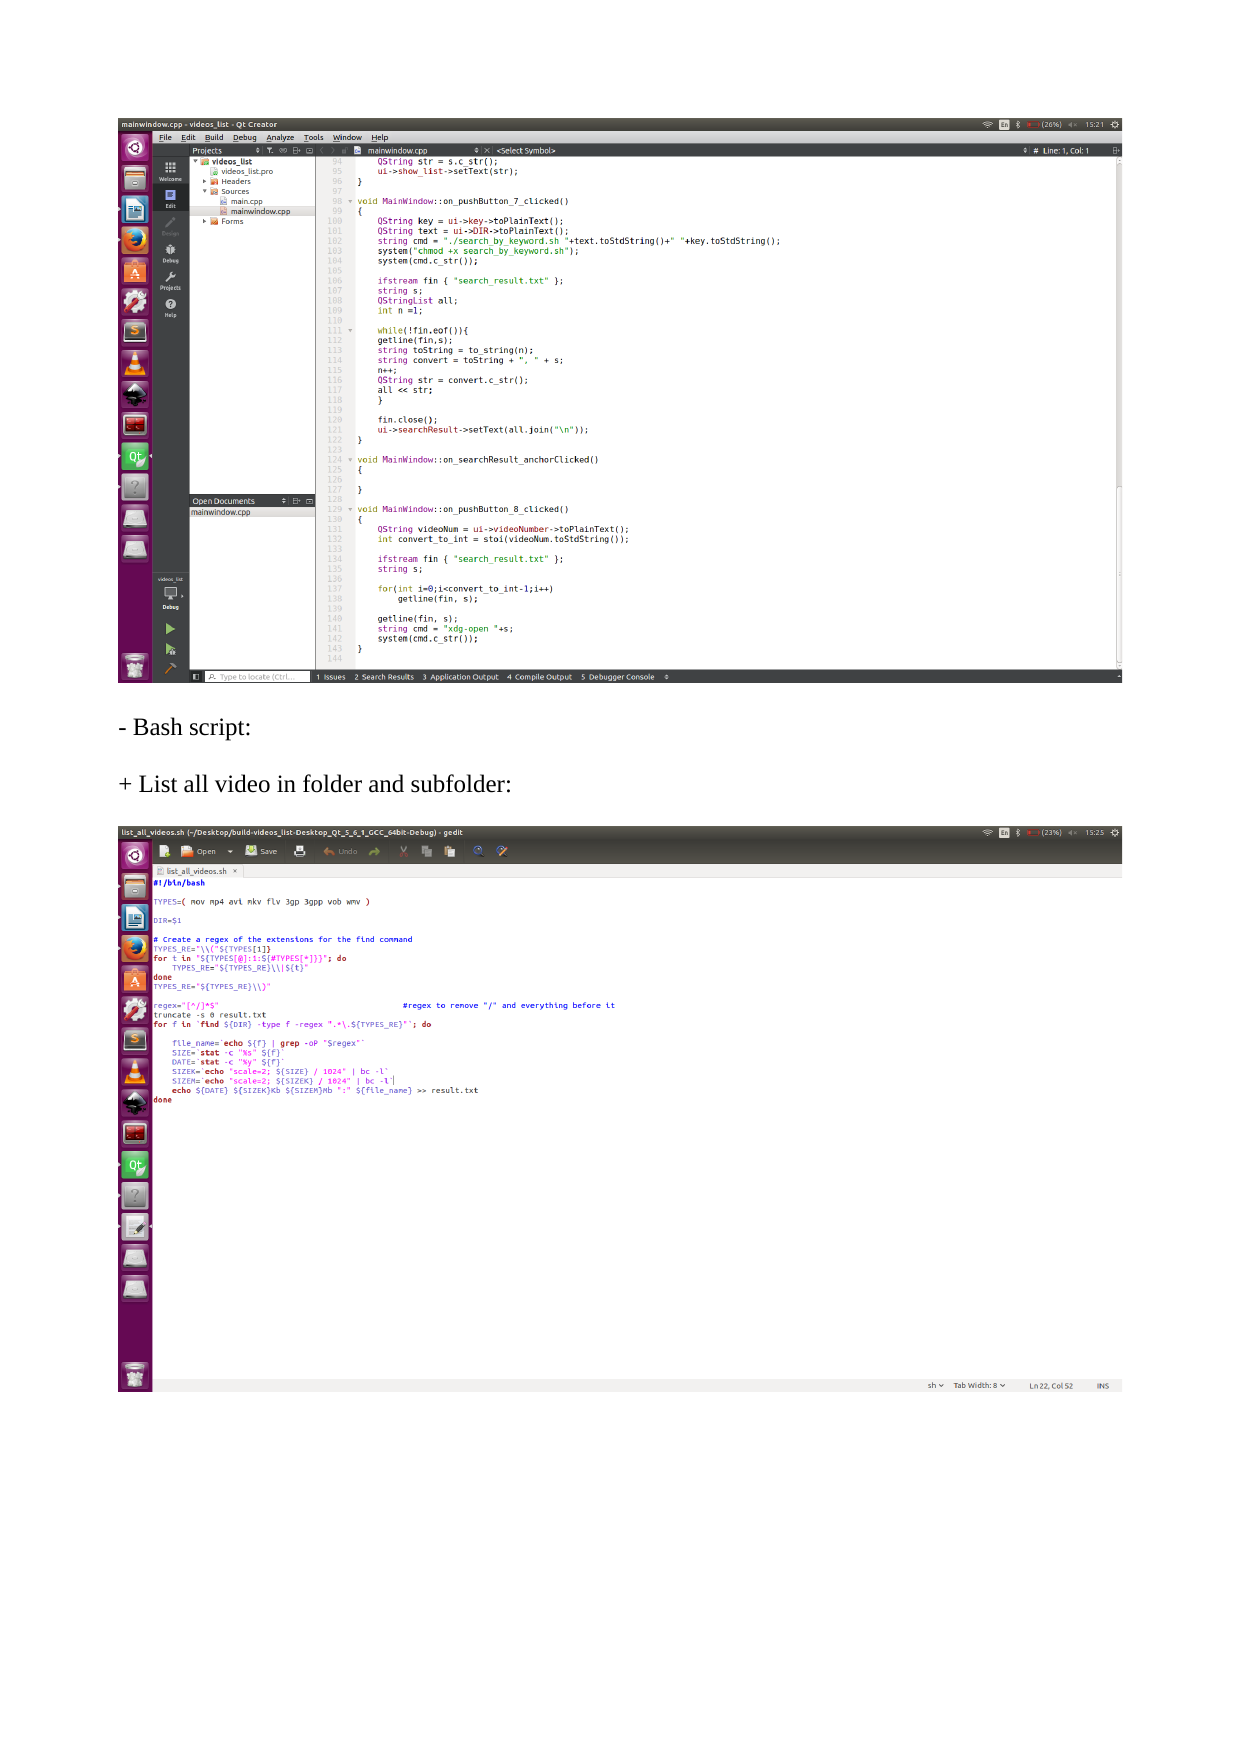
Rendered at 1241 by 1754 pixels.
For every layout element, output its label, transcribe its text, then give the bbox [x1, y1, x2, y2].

text - Bash script: [118, 712, 1122, 740]
picture [118, 118, 1123, 683]
picture [118, 826, 1123, 1392]
text + List all video in folder and subfolder: [118, 769, 1122, 798]
